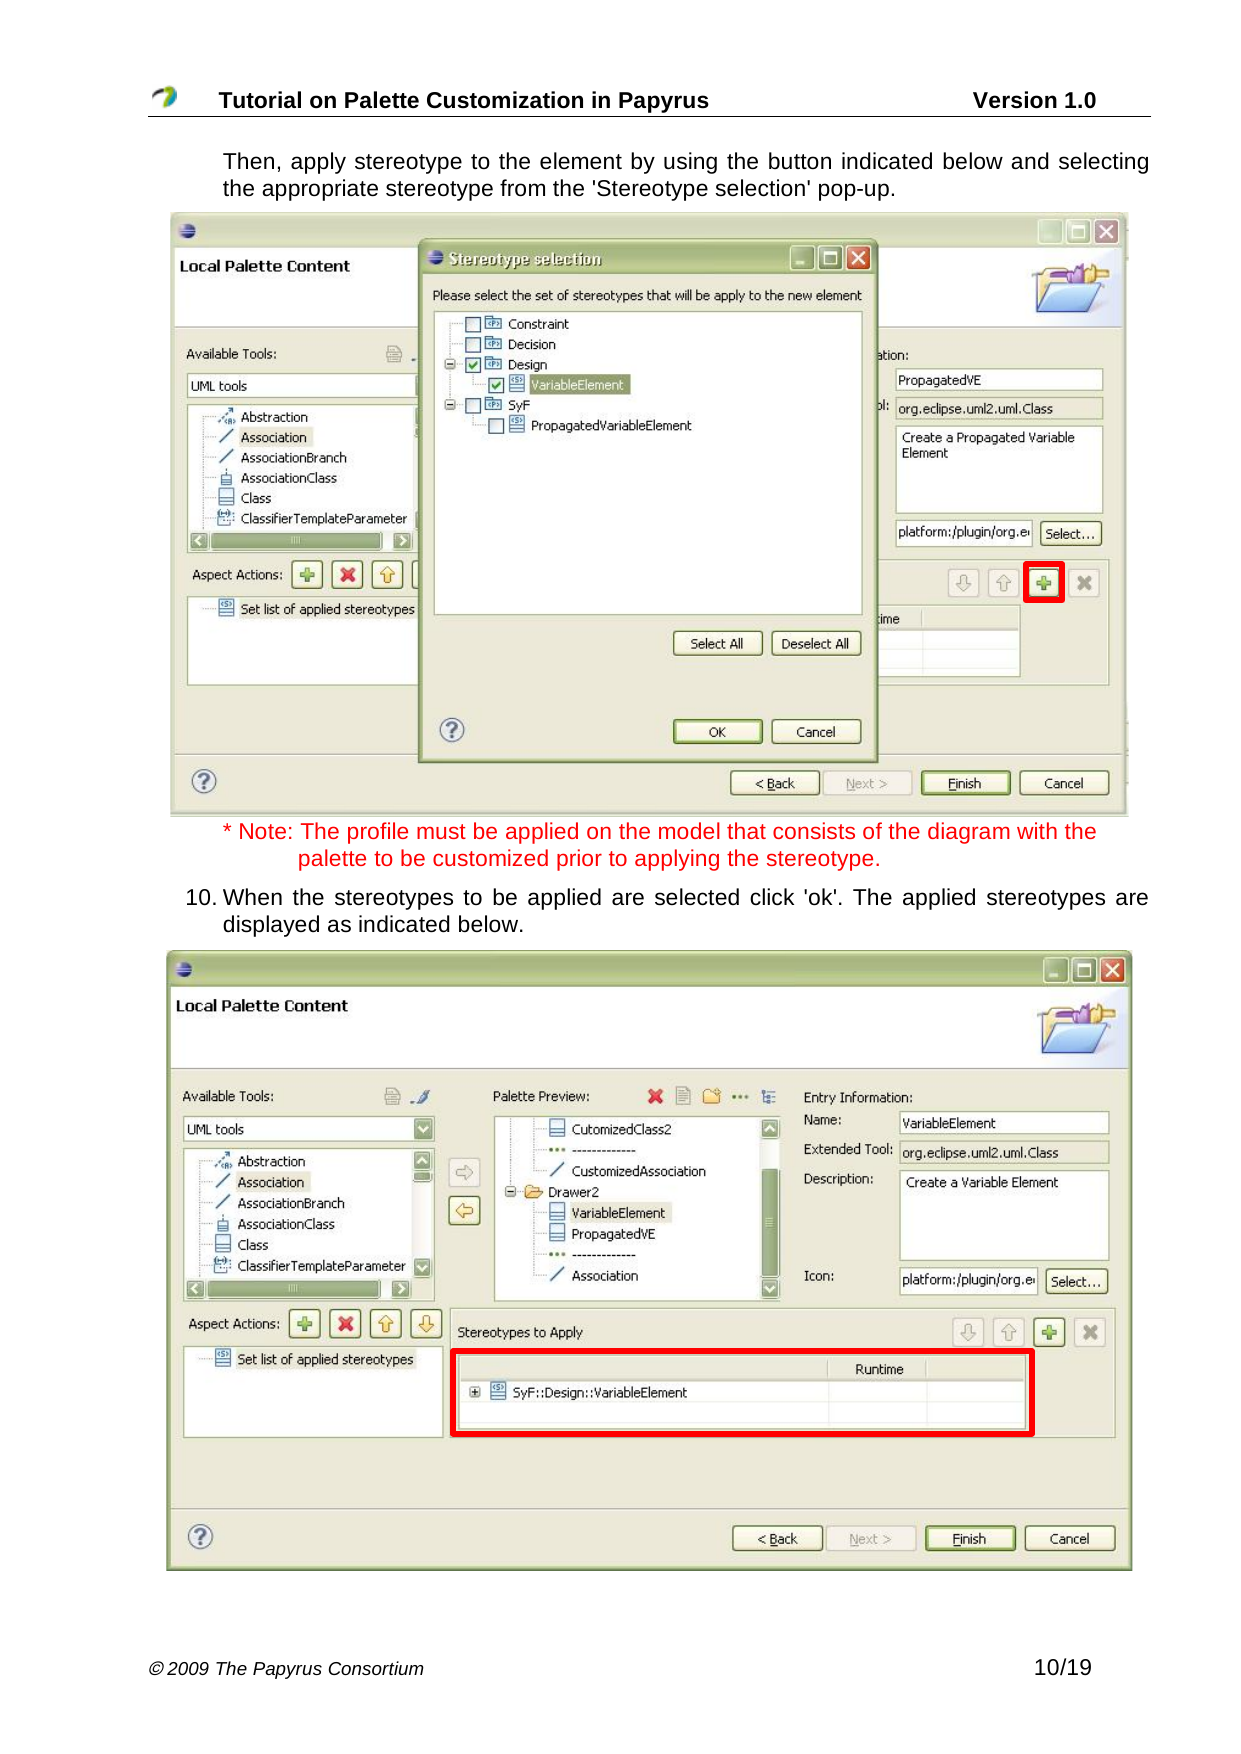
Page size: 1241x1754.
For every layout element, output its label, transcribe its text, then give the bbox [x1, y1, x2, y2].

picture [152, 84, 177, 110]
list Then, apply stereotype to the element by using the button indicated below and selecting the appropriate stereotype from the 'Stereotype selection' pop-up. [185, 148, 1151, 202]
picture [170, 212, 1129, 817]
text * Note: The profile must be applied on the model that consists of the diagram with the palette to be customized prior to applying the stereotype. [148, 214, 1151, 871]
list When the stereotypes to be applied are selected click 'ok'. The applied stereotypes are displayed as indicated below. [185, 884, 1151, 938]
picture [166, 950, 1133, 1571]
